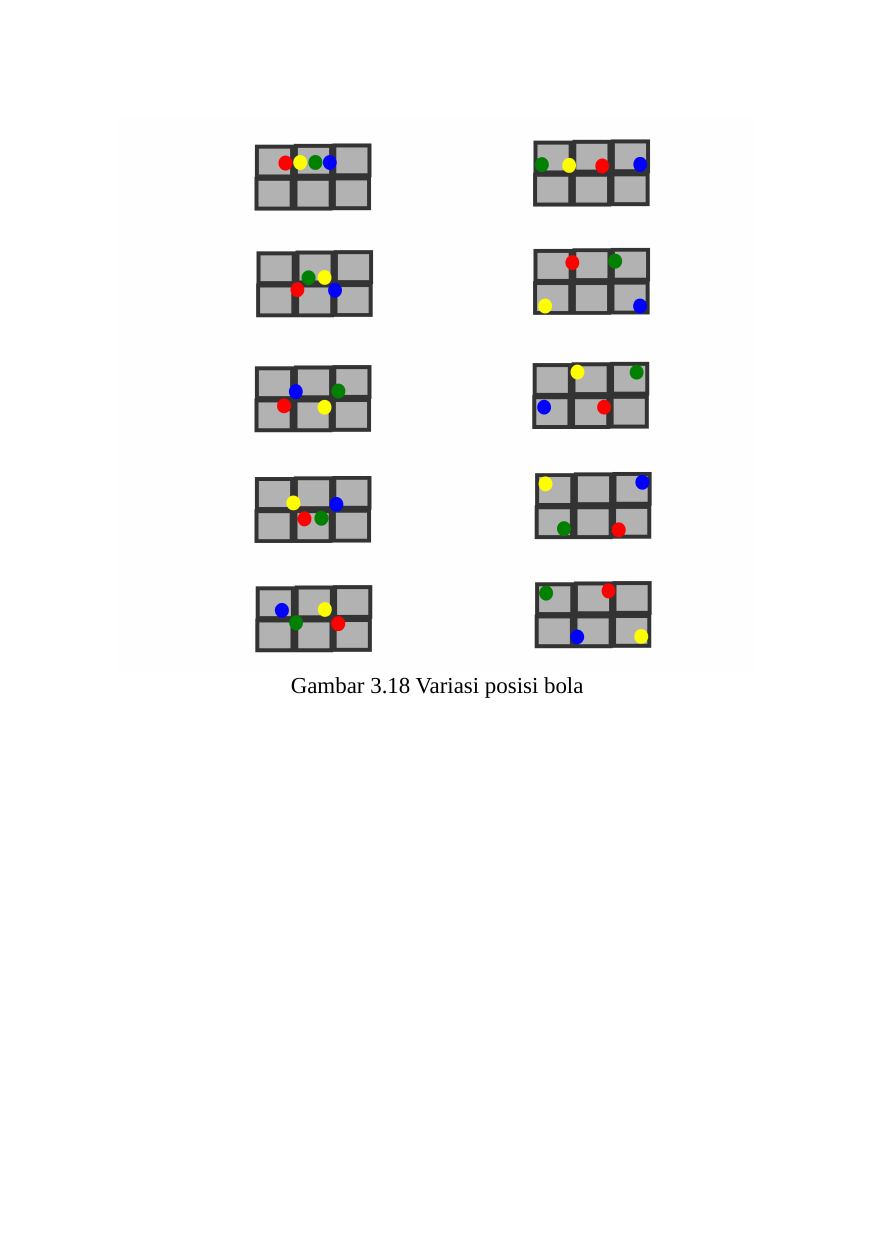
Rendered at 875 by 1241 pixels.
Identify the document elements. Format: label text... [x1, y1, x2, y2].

picture [118, 118, 756, 672]
text Gambar 3.18 Variasi posisi bola [118, 672, 756, 698]
